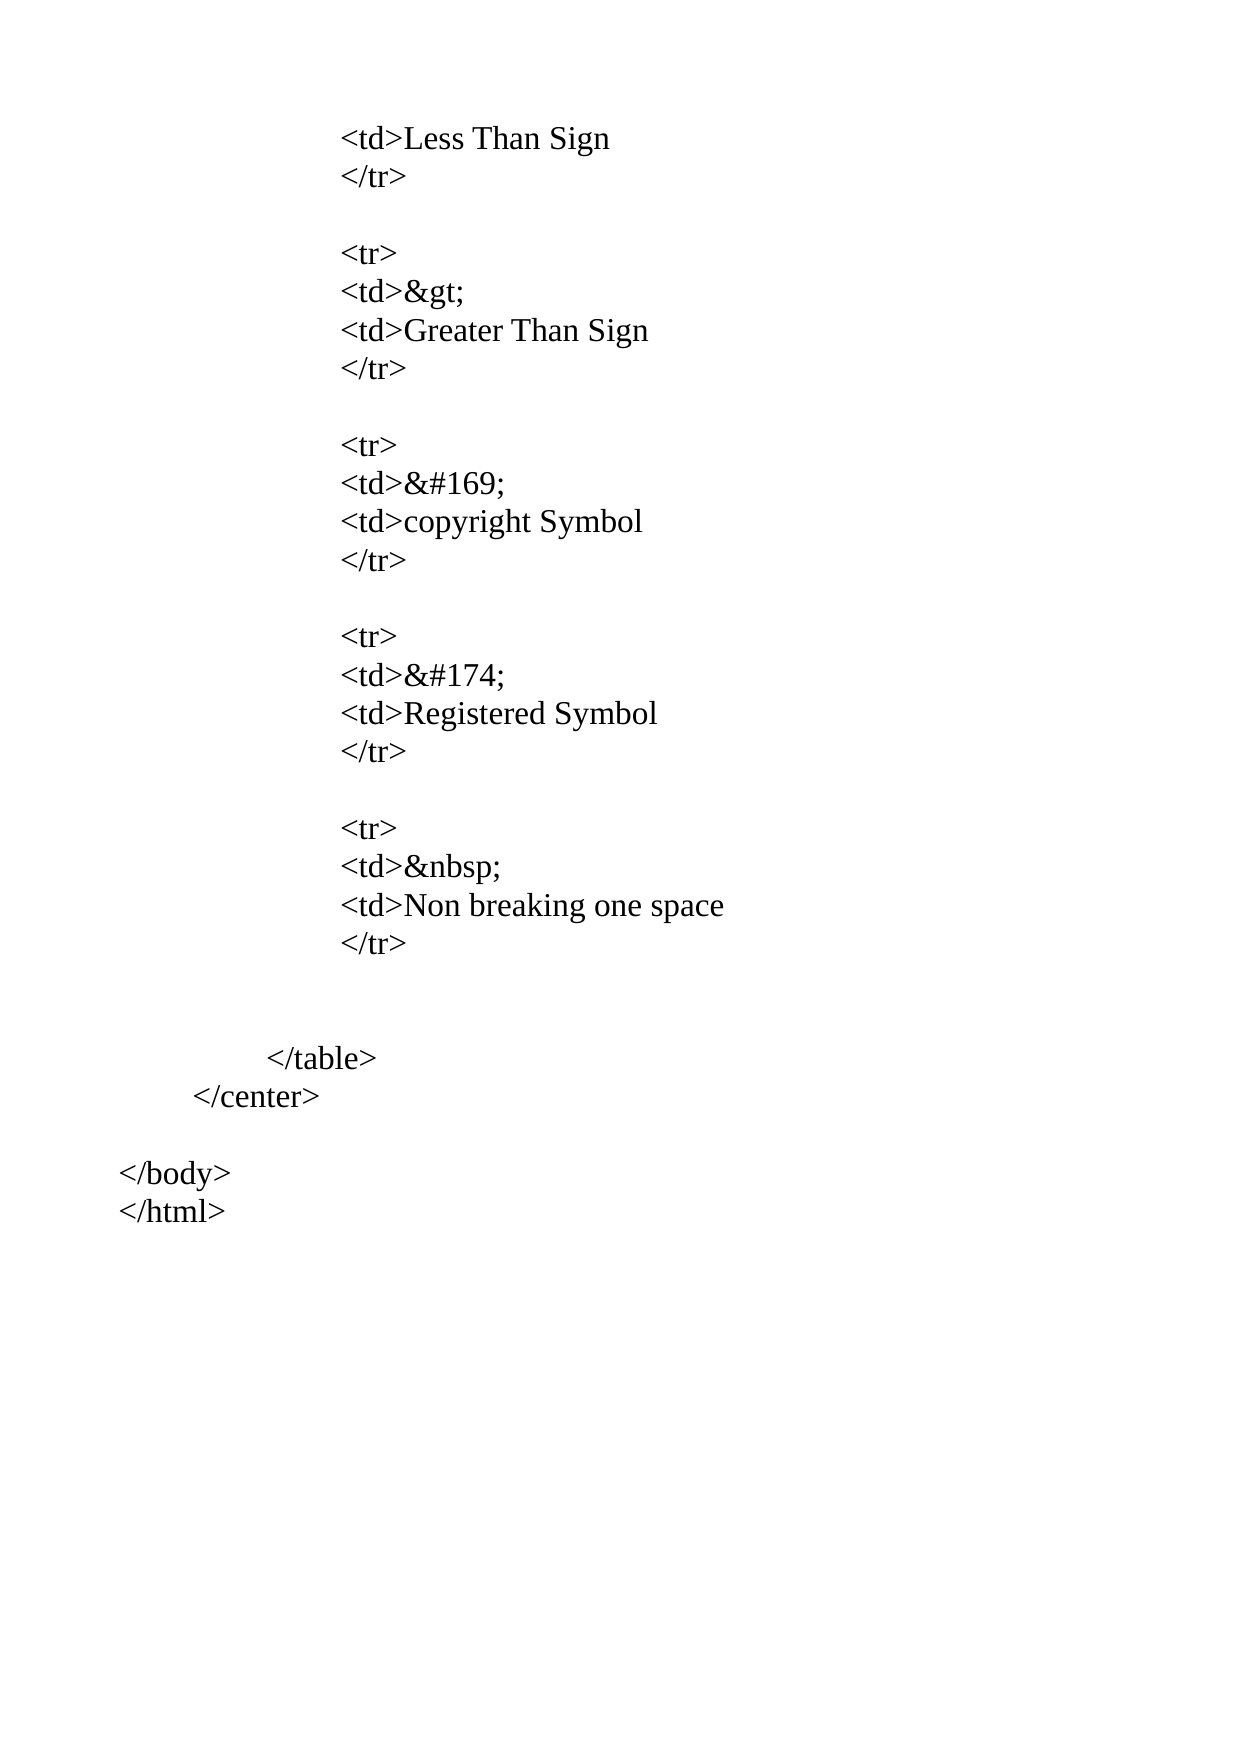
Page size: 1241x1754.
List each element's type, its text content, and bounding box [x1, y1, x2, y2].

text </body> [118, 1153, 1122, 1191]
text <td>&gt; [118, 271, 1122, 310]
text </html> [118, 1191, 1122, 1230]
text </tr> [118, 923, 1122, 961]
text </tr> [118, 348, 1122, 386]
text <td>Non breaking one space [118, 885, 1122, 923]
text <td>&nbsp; [118, 846, 1122, 885]
text <td>Less Than Sign [118, 118, 1122, 156]
text <td>&#174; [118, 655, 1122, 693]
text </tr> [118, 540, 1122, 578]
text </tr> [118, 156, 1122, 195]
text <tr> [118, 808, 1122, 846]
text <td>Registered Symbol [118, 693, 1122, 731]
text <tr> [118, 233, 1122, 271]
text <td>&#169; [118, 463, 1122, 501]
text </center> [118, 1076, 1122, 1115]
text <td>copyright Symbol [118, 501, 1122, 540]
text <tr> [118, 616, 1122, 655]
text </table> [118, 1038, 1122, 1076]
text </tr> [118, 731, 1122, 770]
text <td>Greater Than Sign [118, 310, 1122, 348]
text <tr> [118, 425, 1122, 463]
